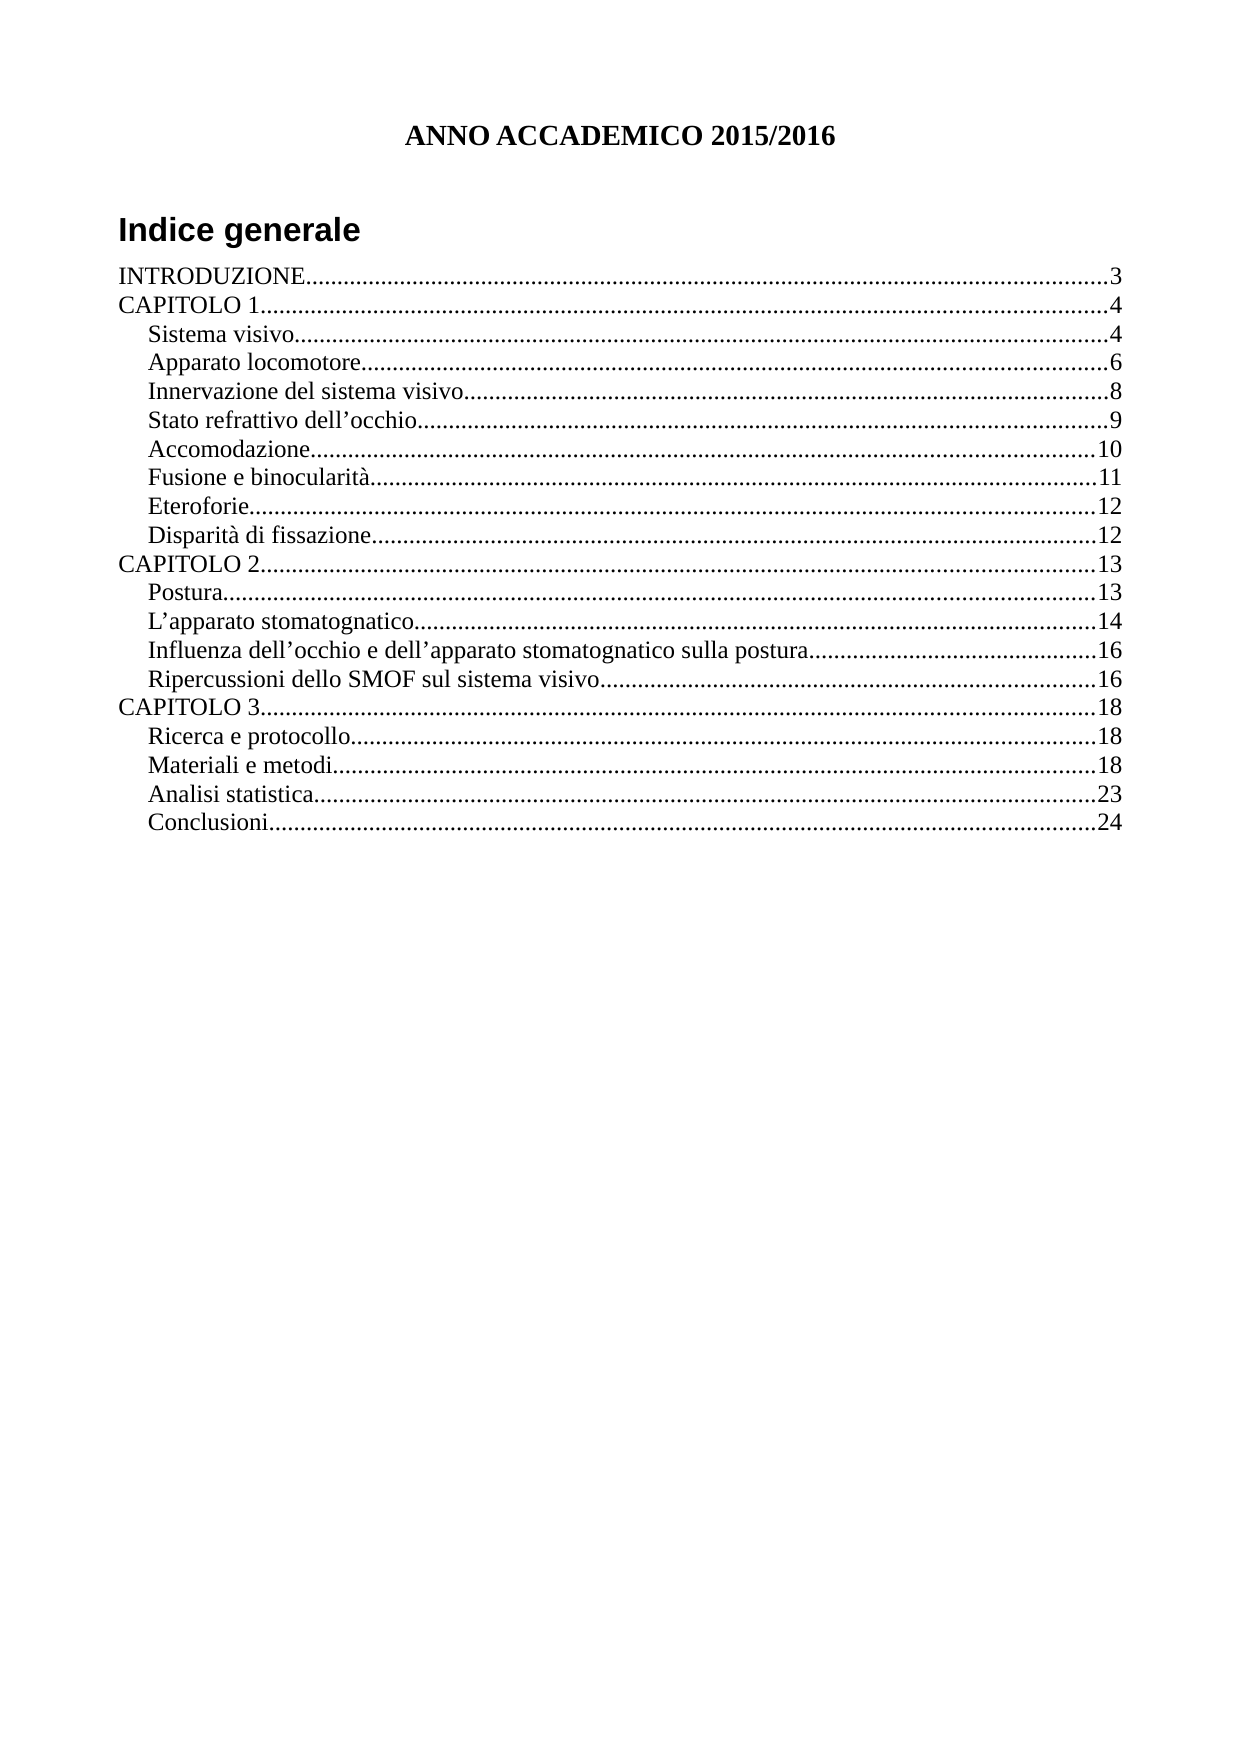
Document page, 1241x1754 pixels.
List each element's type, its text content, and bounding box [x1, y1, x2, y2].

text Accomodazione 10 [148, 434, 1122, 462]
text Conclusioni 24 [148, 807, 1122, 836]
text Ricerca e protocollo 18 [148, 721, 1122, 750]
text CAPITOLO 2 13 [118, 549, 1122, 577]
text Analisi statistica 23 [148, 779, 1122, 807]
text CAPITOLO 1 4 [118, 290, 1122, 319]
text Sistema visivo 4 [148, 319, 1122, 347]
text Apparato locomotore 6 [148, 347, 1122, 376]
text Stato refrattivo dell’occhio 9 [148, 405, 1122, 434]
text Disparità di fissazione 12 [148, 520, 1122, 549]
text Innervazione del sistema visivo 8 [148, 376, 1122, 405]
text Fusione e binocularità 11 [148, 462, 1122, 491]
text Eteroforie 12 [148, 491, 1122, 520]
subtitle Indice generale [118, 210, 1122, 249]
text ANNO ACCADEMICO 2015/2016 [118, 118, 1122, 152]
text Materiali e metodi 18 [148, 750, 1122, 779]
text CAPITOLO 3 18 [118, 692, 1122, 721]
text L’apparato stomatognatico 14 [148, 606, 1122, 635]
text INTRODUZIONE 3 [118, 261, 1122, 290]
text Influenza dell’occhio e dell’apparato stomatognatico sulla postura 16 [148, 635, 1122, 664]
text Postura 13 [148, 577, 1122, 606]
text Ripercussioni dello SMOF sul sistema visivo 16 [148, 664, 1122, 692]
